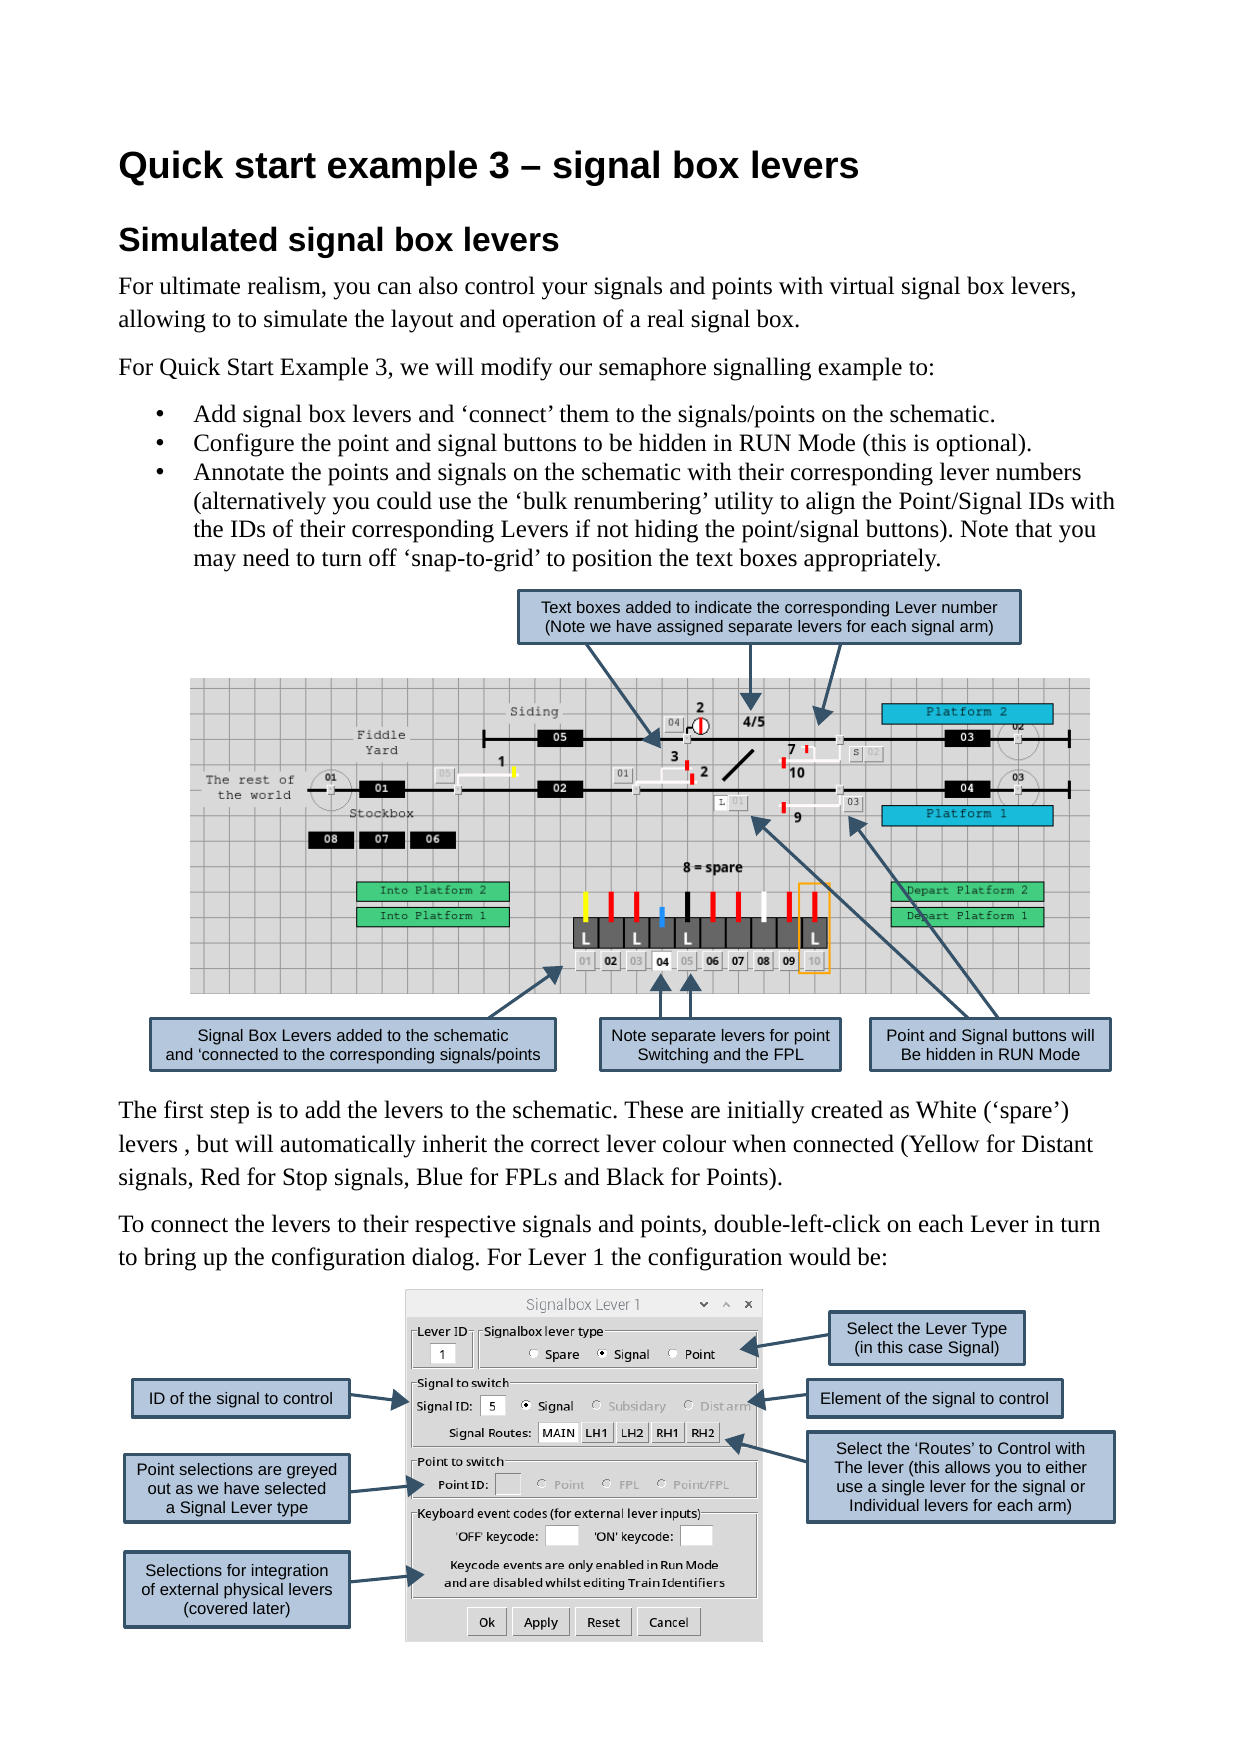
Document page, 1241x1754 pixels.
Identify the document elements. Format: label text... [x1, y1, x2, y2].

text For Quick Start Example 3, we will modify our semaphore signalling example to: [118, 352, 1122, 381]
subtitle Simulated signal box levers [118, 220, 1122, 259]
text For ultimate realism, you can also control your signals and points with virtual signal box levers, allowing to to simulate the layout and operation of a real signal box. [118, 271, 1122, 333]
list Add signal box levers and ‘connect’ them to the signals/points on the schematic. [156, 399, 1122, 428]
picture [190, 678, 1090, 994]
text The first step is to add the levers to the schematic. These are initially created as White (‘spare’) levers , but will automatically inherit the correct lever colour when connected (Yellow for Distant signals, Red for Stop signals, Blue for FPLs and Black for Points). [118, 1096, 1122, 1190]
list Annotate the points and signals on the schematic with their corresponding lever numbers (alternatively you could use the ‘bulk renumbering’ utility to align the Point/Signal IDs with the IDs of their corresponding Levers if not hiding the point/signal buttons). Note that you may need to turn off ‘snap-to-grid’ to position the text boxes appropriately. [156, 457, 1122, 572]
picture [405, 1289, 763, 1642]
subtitle Quick start example 3 – signal box levers [118, 143, 1122, 187]
list Configure the point and signal buttons to be hidden in RUN Mode (this is optional). [156, 428, 1122, 457]
text To connect the levers to their respective signals and points, double-left-click on each Lever in turn to bring up the configuration dialog. For Lever 1 the configuration would be: [118, 1209, 1122, 1271]
